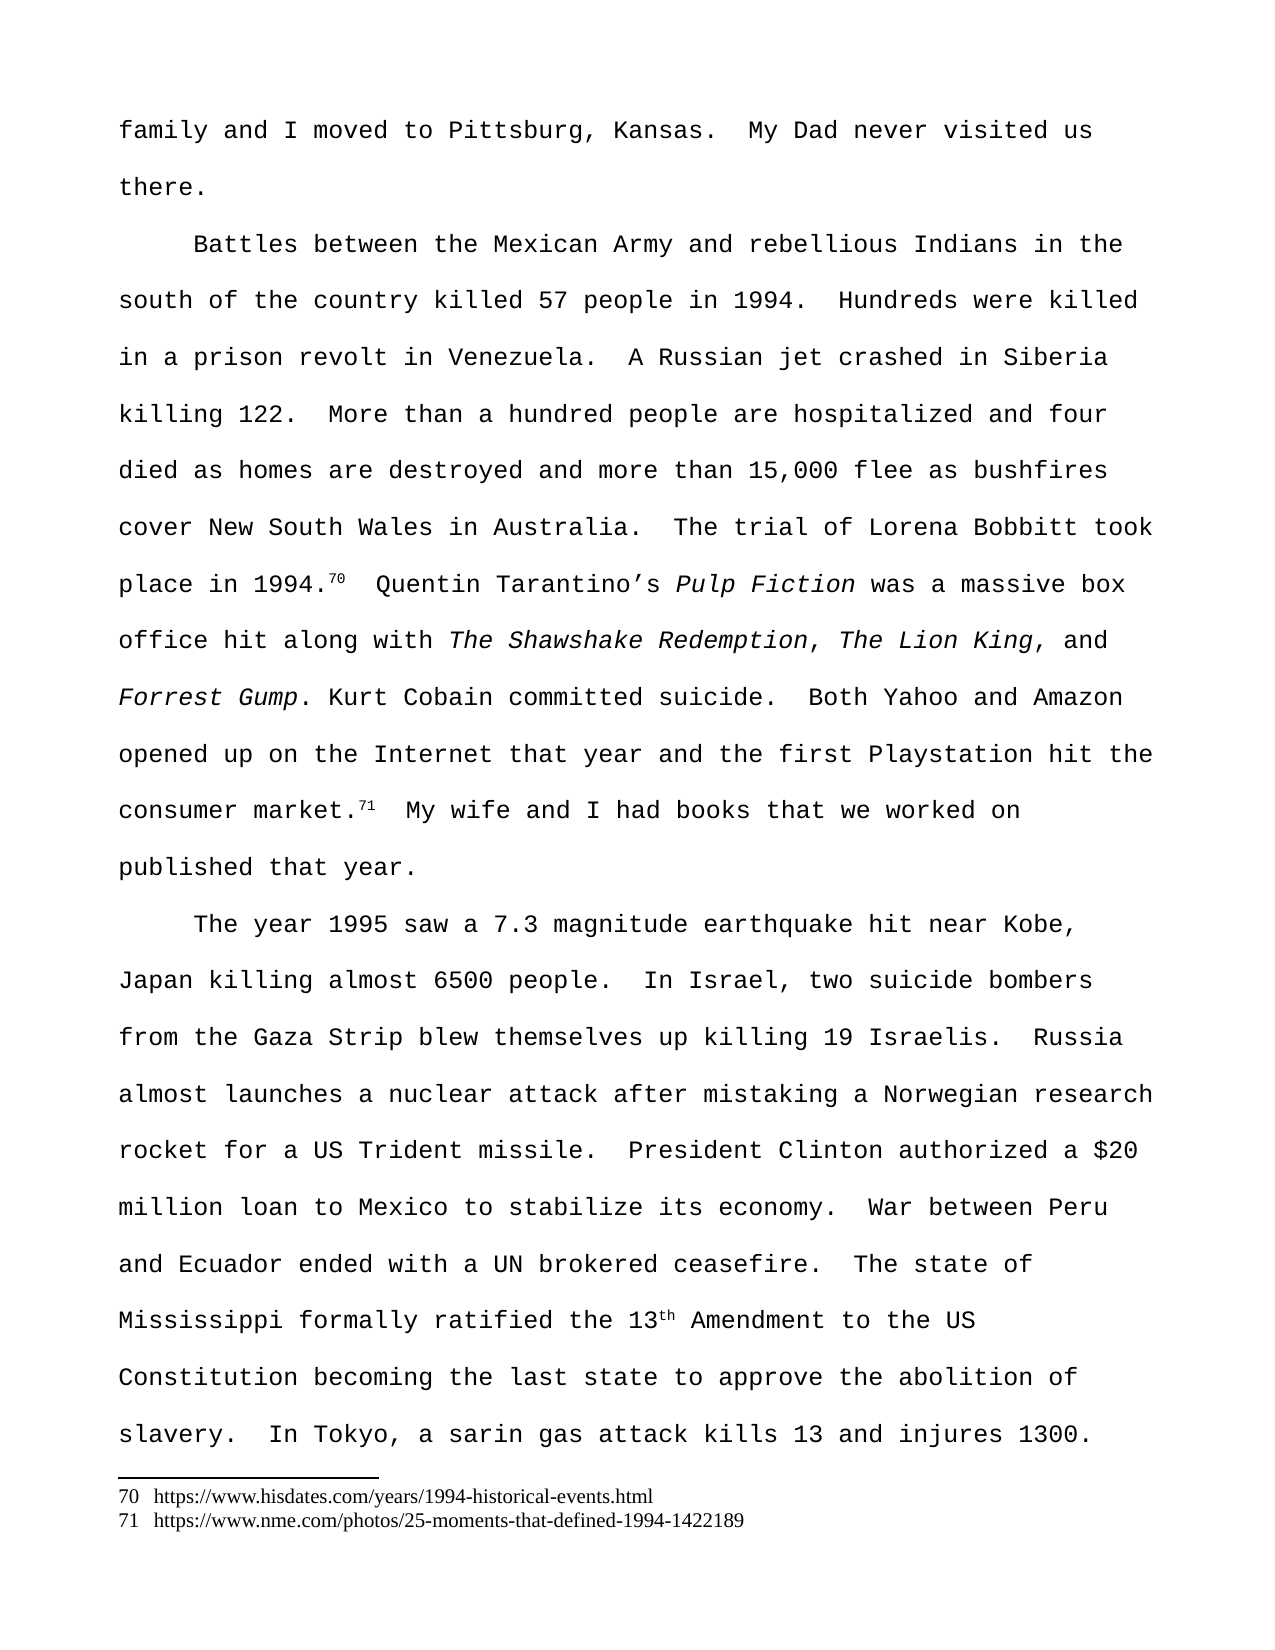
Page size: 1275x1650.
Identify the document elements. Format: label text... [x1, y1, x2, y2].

text https://www.hisdates.com/years/1994-historical-events.html [118, 1484, 1157, 1508]
text Battles between the Mexican Army and rebellious Indians in the south of the country killed 57 people in 1994. Hundreds were killed in a prison revolt in Venezuela. A Russian jet crashed in Siberia killing 122. More than a hundred people are hospitalized and four died as homes are destroyed and more than 15,000 flee as bushfires cover New South Wales in Australia. The trial of Lorena Bobbitt took place in 1994. Quentin Tarantino’s Pulp Fiction was a massive box office hit along with The Shawshake Redemption, The Lion King, and Forrest Gump. Kurt Cobain committed suicide. Both Yahoo and Amazon opened up on the Internet that year and the first Playstation hit the consumer market. My wife and I had books that we worked on published that year. [118, 231, 1157, 883]
text The year 1995 saw a 7.3 magnitude earthquake hit near Kobe, Japan killing almost 6500 people. In Israel, two suicide bombers from the Gaza Strip blew themselves up killing 19 Israelis. Russia almost launches a nuclear attack after mistaking a Norwegian research rocket for a US Trident missile. President Clinton authorized a $20 million loan to Mexico to stabilize its economy. War between Peru and Ecuador ended with a UN brokered ceasefire. The state of Mississippi formally ratified the 13th Amendment to the US Constitution becoming the last state to approve the abolition of slavery. In Tokyo, a sarin gas attack kills 13 and injures 1300. [118, 911, 1157, 1450]
text The year 1993 saw the country of Czechoslovakia divided into Slovakia and the Czech Republic. An oil tanker ran aground on one of the Shetland Islands and spilled 84,700 tons of crude oil. The Sri Lankan Civil War saw their Navy kill upwards of 100 civilians in the Jaffna Lagoon massacre. Indian troops killed 55 Kashmiri civilians in retaliation for an attack on a border security force patrol. Five people were shot, two of which died, outside the CIA headquarters in Langley, Virgina. A truck bomb exploded under the North Tower of the World Trade Center killing six and injuring over a thousand. Three hundred die and hundred are injured when bombs exploded in Mumbai, India. The first Pentium chip is shipped by Intel Corporation. The 51-day Waco Siege of the Branch Davidians ended when a fire killed eighty-one people. The Mosaic Web Browser was released and CERN announced that the World Wide Web protocols would be free. A toy factory in Thailand caught fire and 156 workers died. The great floods of the Missouri and Mississippi Rivers devastated Missouri. Israel attacked Lebanon. An airliner over the Republic of Georgia is shot down killing all aboard. Russian tanks surrounded and fired on the Russian parliament. A monument honoring the women who served in Vietnam was dedicated in Washington, DC. NAFTA was approved. The Brady Bill was signed into law by President Clinton. In 1993 my family and I moved to Pittsburg, Kansas. My Dad never visited us there. [118, 118, 1157, 203]
text https://www.nme.com/photos/25-moments-that-defined-1994-1422189 [118, 1508, 1157, 1532]
